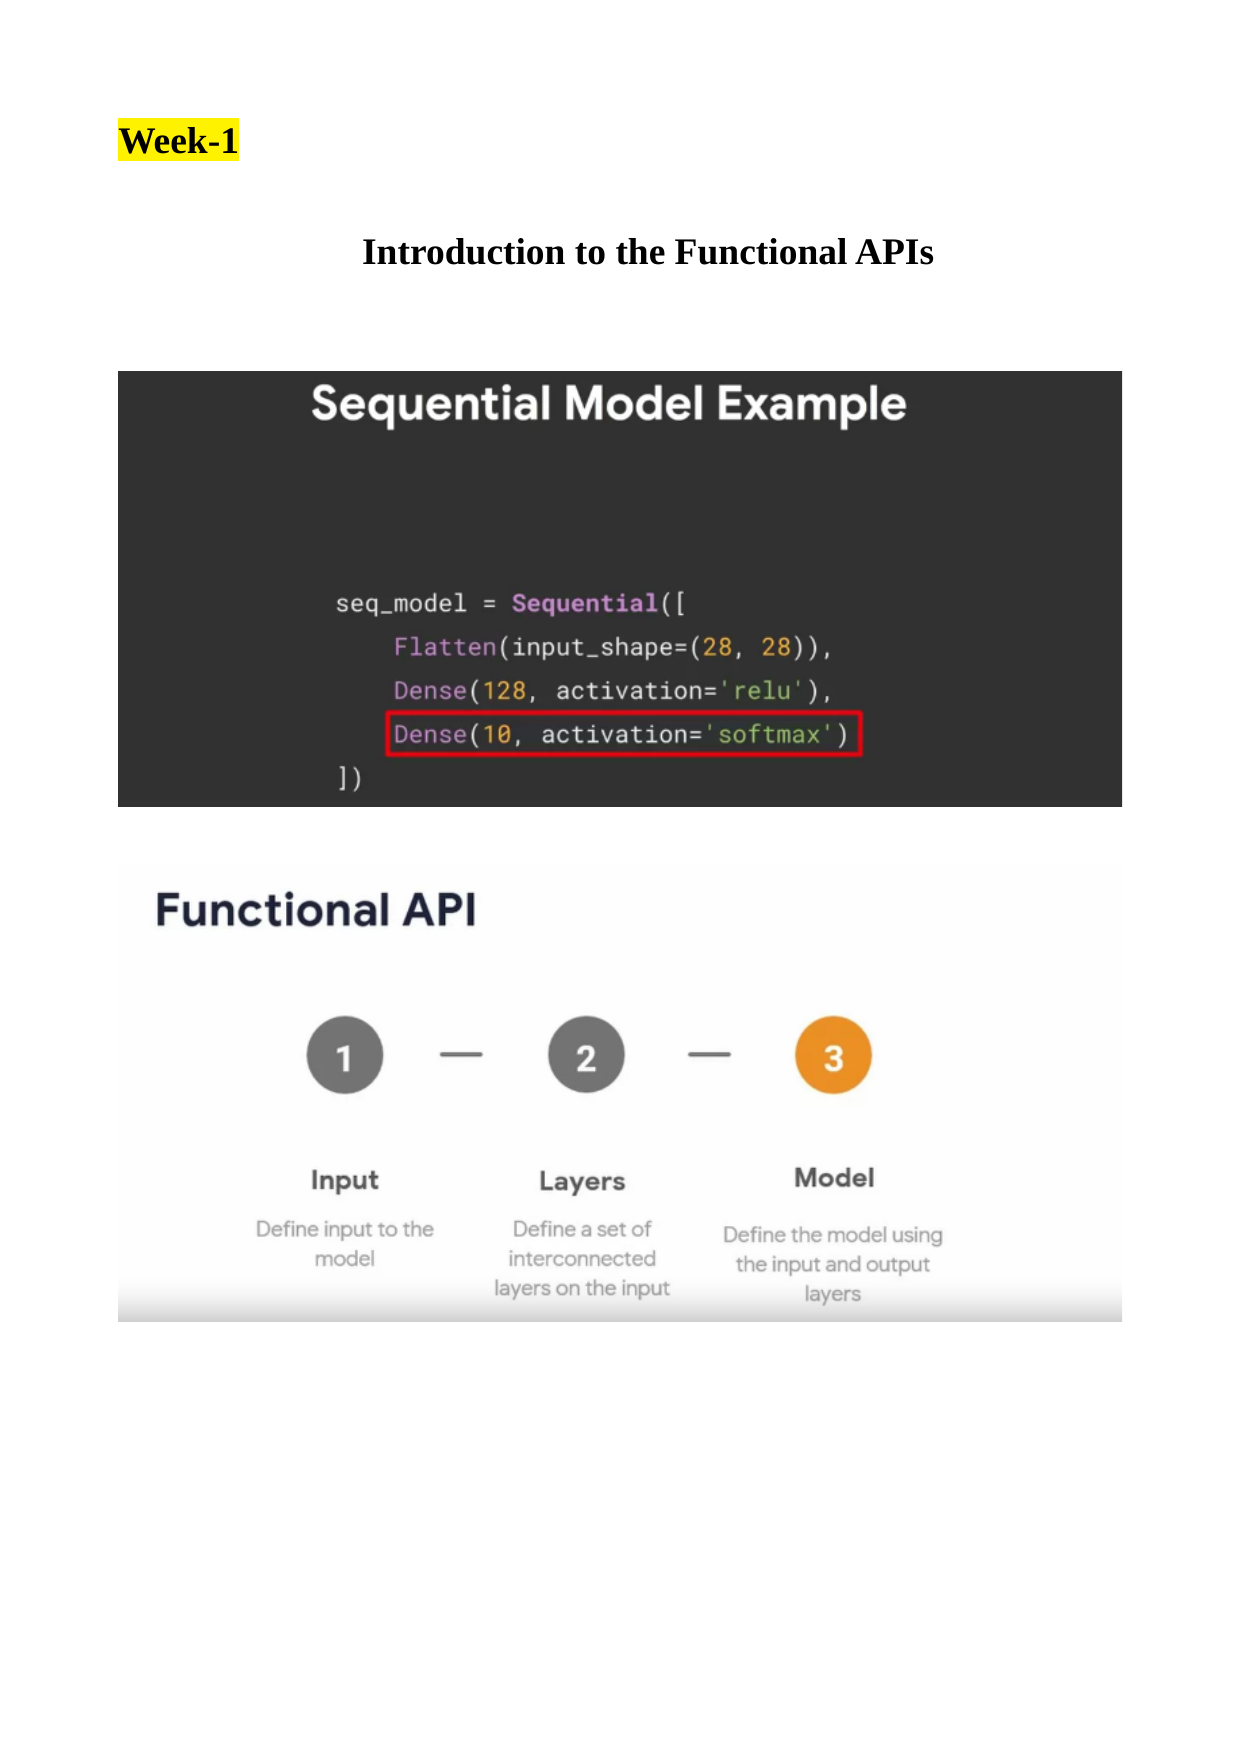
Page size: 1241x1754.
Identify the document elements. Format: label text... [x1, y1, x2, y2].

picture [118, 864, 1123, 1322]
subtitle Introduction to the Functional APIs [118, 229, 1122, 272]
text Week-1 [118, 118, 1122, 161]
picture [118, 371, 1123, 807]
